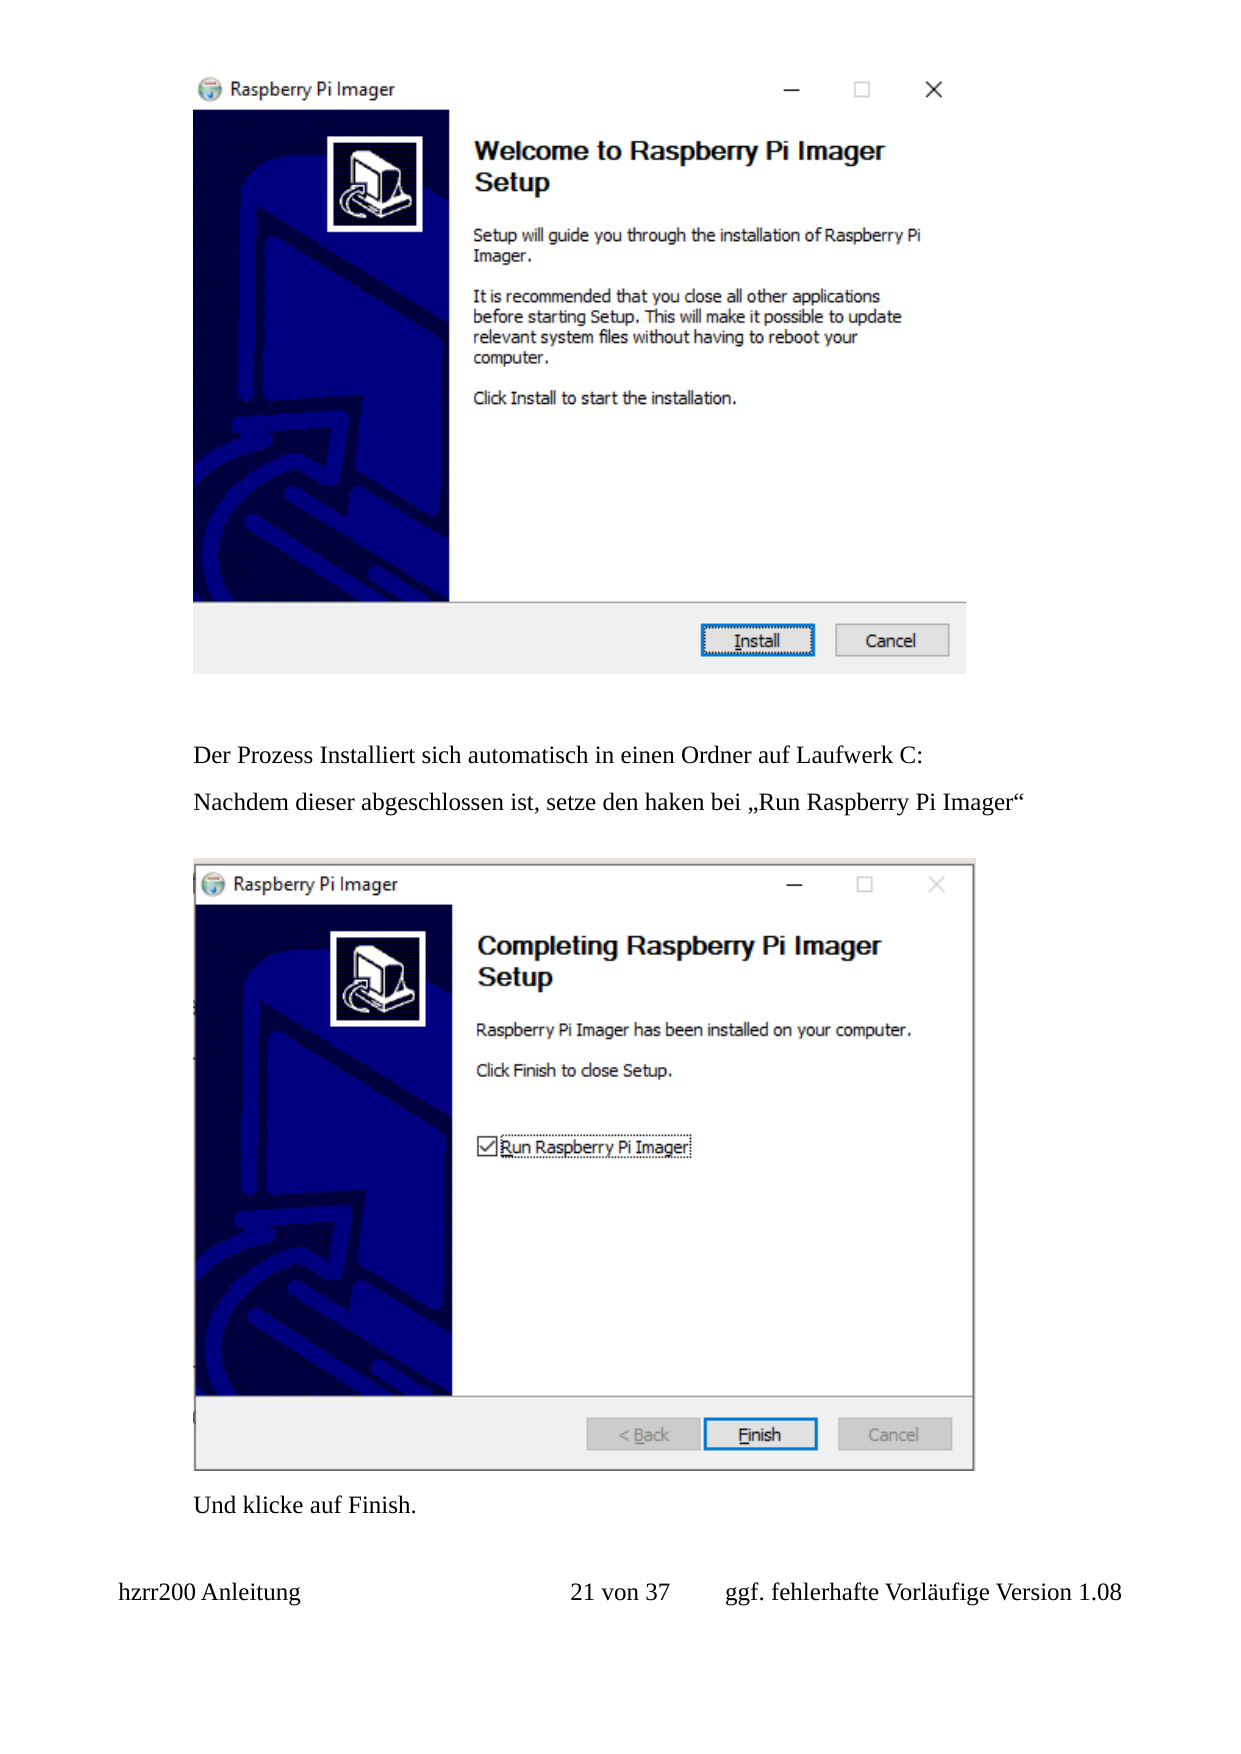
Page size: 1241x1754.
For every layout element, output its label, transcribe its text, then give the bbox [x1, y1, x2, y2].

text Und klicke auf Finish. [118, 1490, 1122, 1518]
picture [193, 75, 967, 674]
text Der Prozess Installiert sich automatisch in einen Ordner auf Laufwerk C: [118, 740, 1122, 769]
picture [193, 858, 976, 1471]
text Nachdem dieser abgeschlossen ist, setze den haken bei „Run Raspberry Pi Imager“ [118, 787, 1122, 816]
